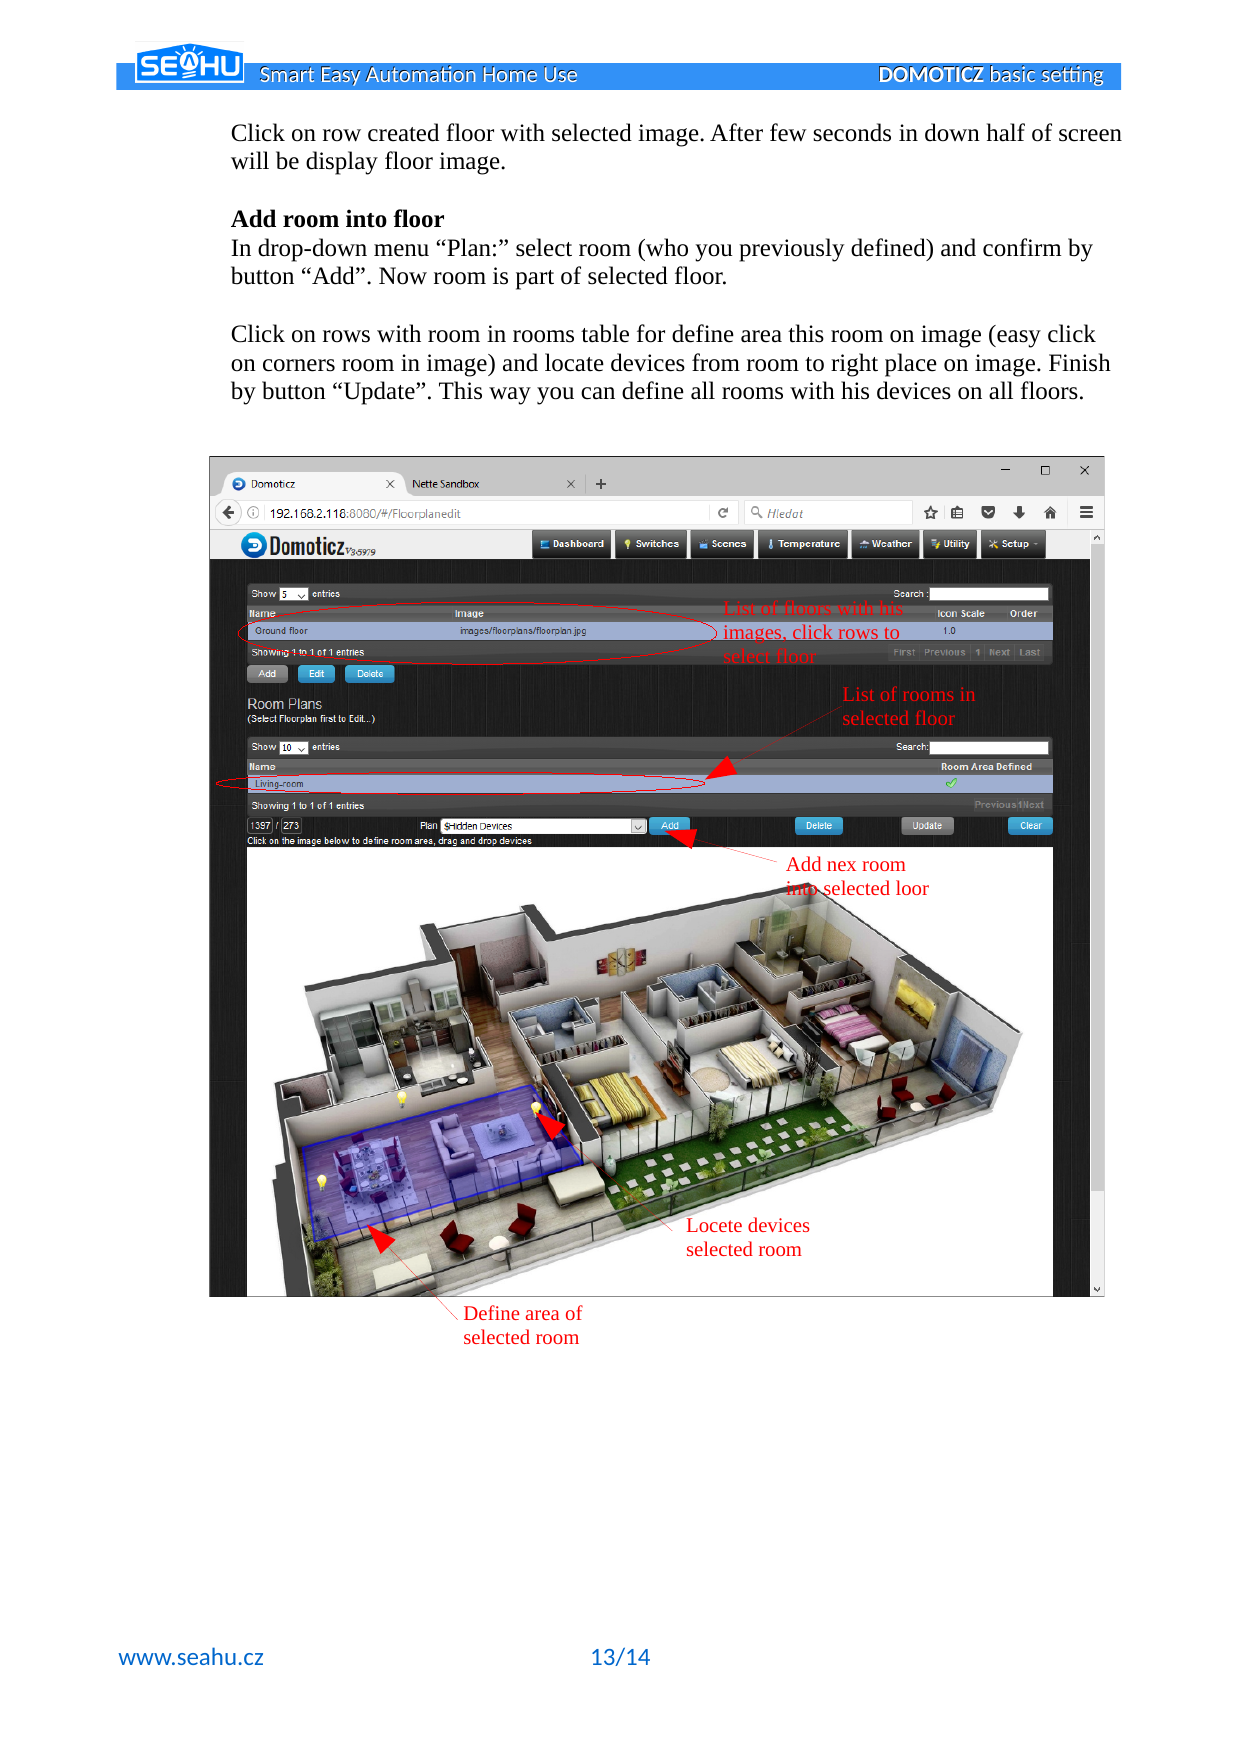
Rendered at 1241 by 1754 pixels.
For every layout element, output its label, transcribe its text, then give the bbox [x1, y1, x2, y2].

picture [209, 456, 1105, 1297]
list In drop-down menu “Plan:” select room (who you previously defined) and confirm by button “Add”. Now room is part of selected floor. [193, 233, 1122, 290]
picture [135, 41, 245, 83]
list Click on rows with room in rooms table for define area this room on image (easy click on corners room in image) and locate devices from room to right place on image. Finish by button “Update”. This way you can define all rooms with his devices on all floors. [193, 319, 1122, 405]
list Add room into floor [193, 175, 1122, 233]
list Click on row created floor with selected image. After few seconds in down half of screen will be display floor image. [193, 118, 1122, 175]
